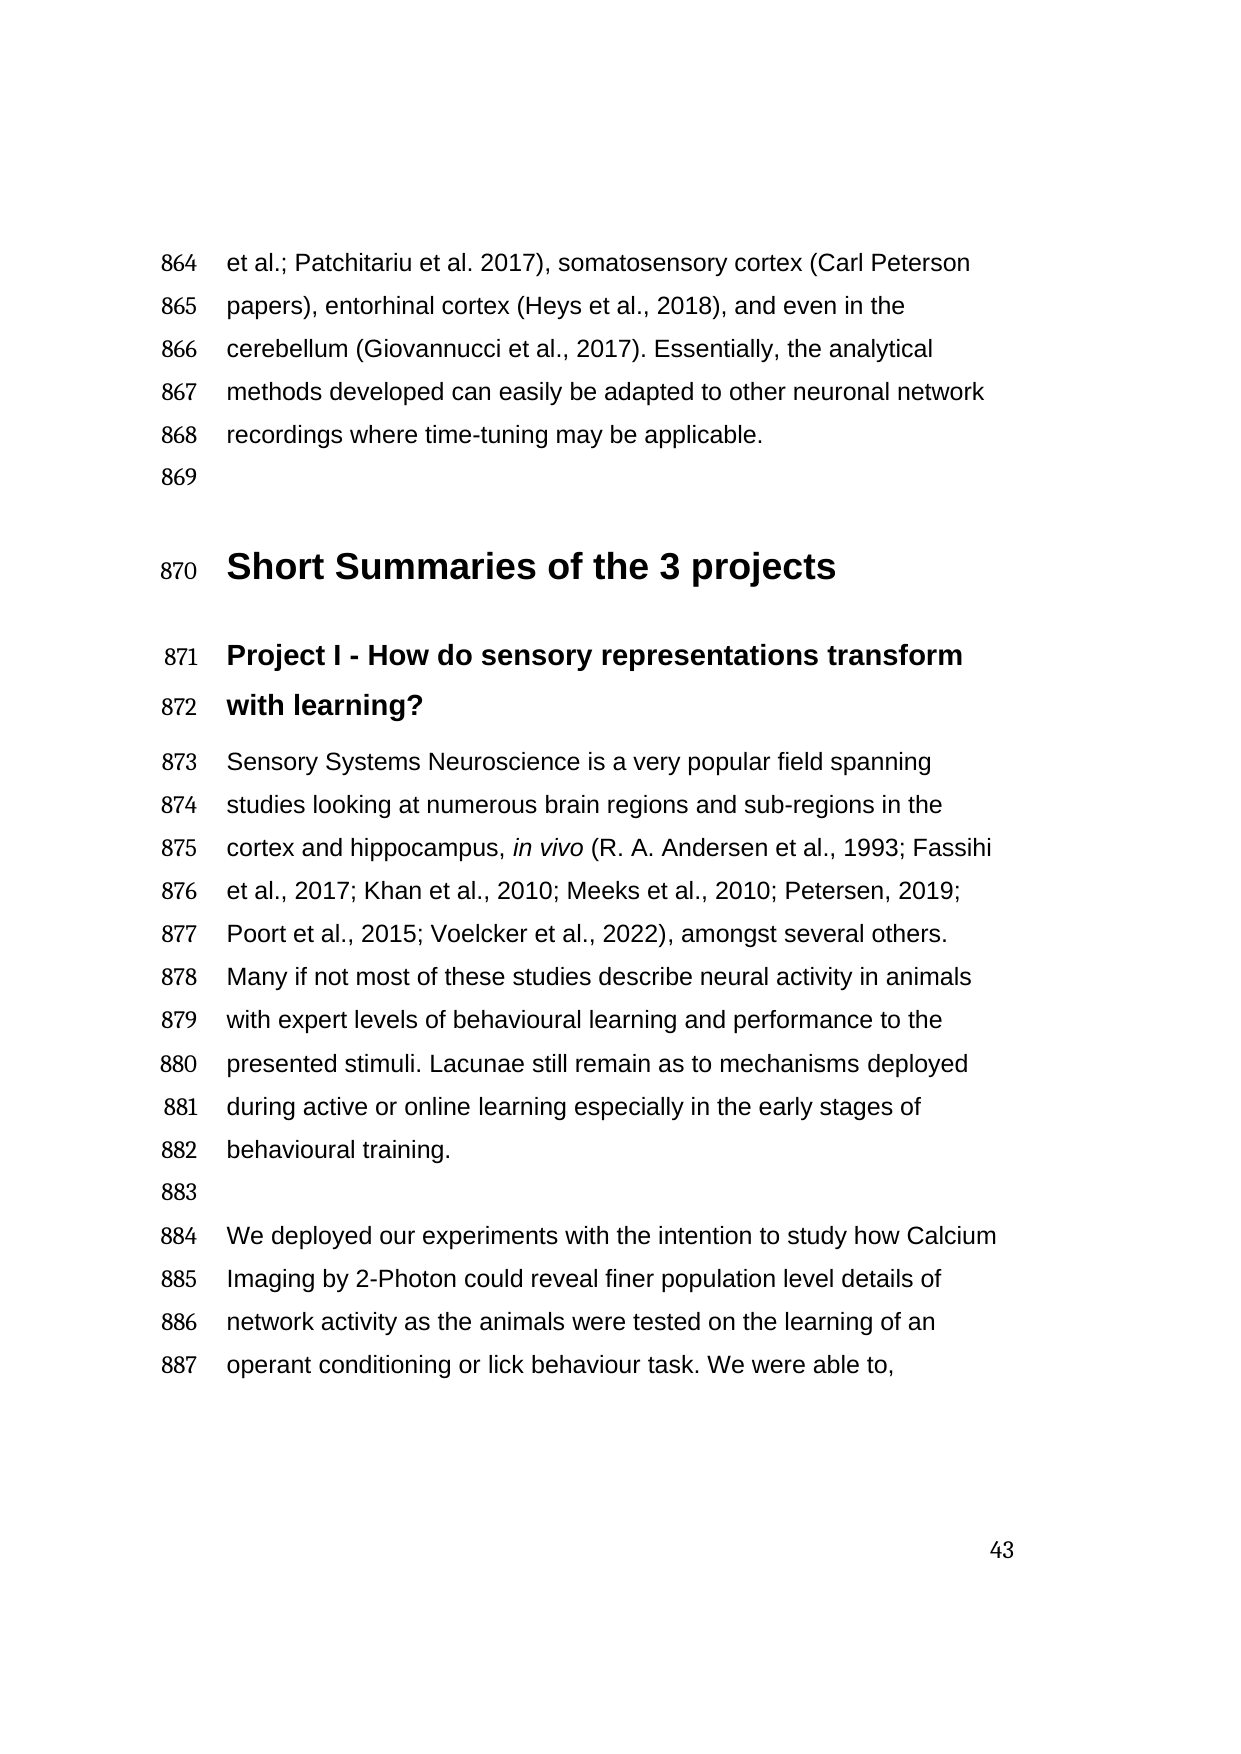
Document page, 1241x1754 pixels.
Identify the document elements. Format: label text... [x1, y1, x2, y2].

text Sensory Systems Neuroscience is a very popular field spanning studies looking at numerous brain regions and sub-regions in the cortex and hippocampus, in vivo (R. A. Andersen et al., 1993; Fassihi et al., 2017; Khan et al., 2010; Meeks et al., 2010; Petersen, 2019; Poort et al., 2015; Voelcker et al., 2022)⁠, amongst several others. Many if not most of these studies describe neural activity in animals with expert levels of behavioural learning and performance to the presented stimuli. Lacunae still remain as to mechanisms deployed during active or online learning especially in the early stages of behavioural training. [226, 747, 1014, 1163]
text et al.; Patchitariu et al. 2017), somatosensory cortex (Carl Peterson papers), entorhinal cortex (Heys et al., 2018), and even in the cerebellum (Giovannucci et al., 2017). Essentially, the analytical methods developed can easily be adapted to other neuronal network recordings where time-tuning may be applicable. [226, 248, 1014, 449]
subtitle Short Summaries of the 3 projects [226, 544, 1014, 587]
text We deployed our experiments with the intention to study how Calcium Imaging by 2-Photon could reveal finer population level details of network activity as the animals were tested on the learning of an operant conditioning or lick behaviour task. We were able to, [226, 1221, 1014, 1379]
subtitle Project I - How do sensory representations transform with learning? [226, 638, 1014, 722]
